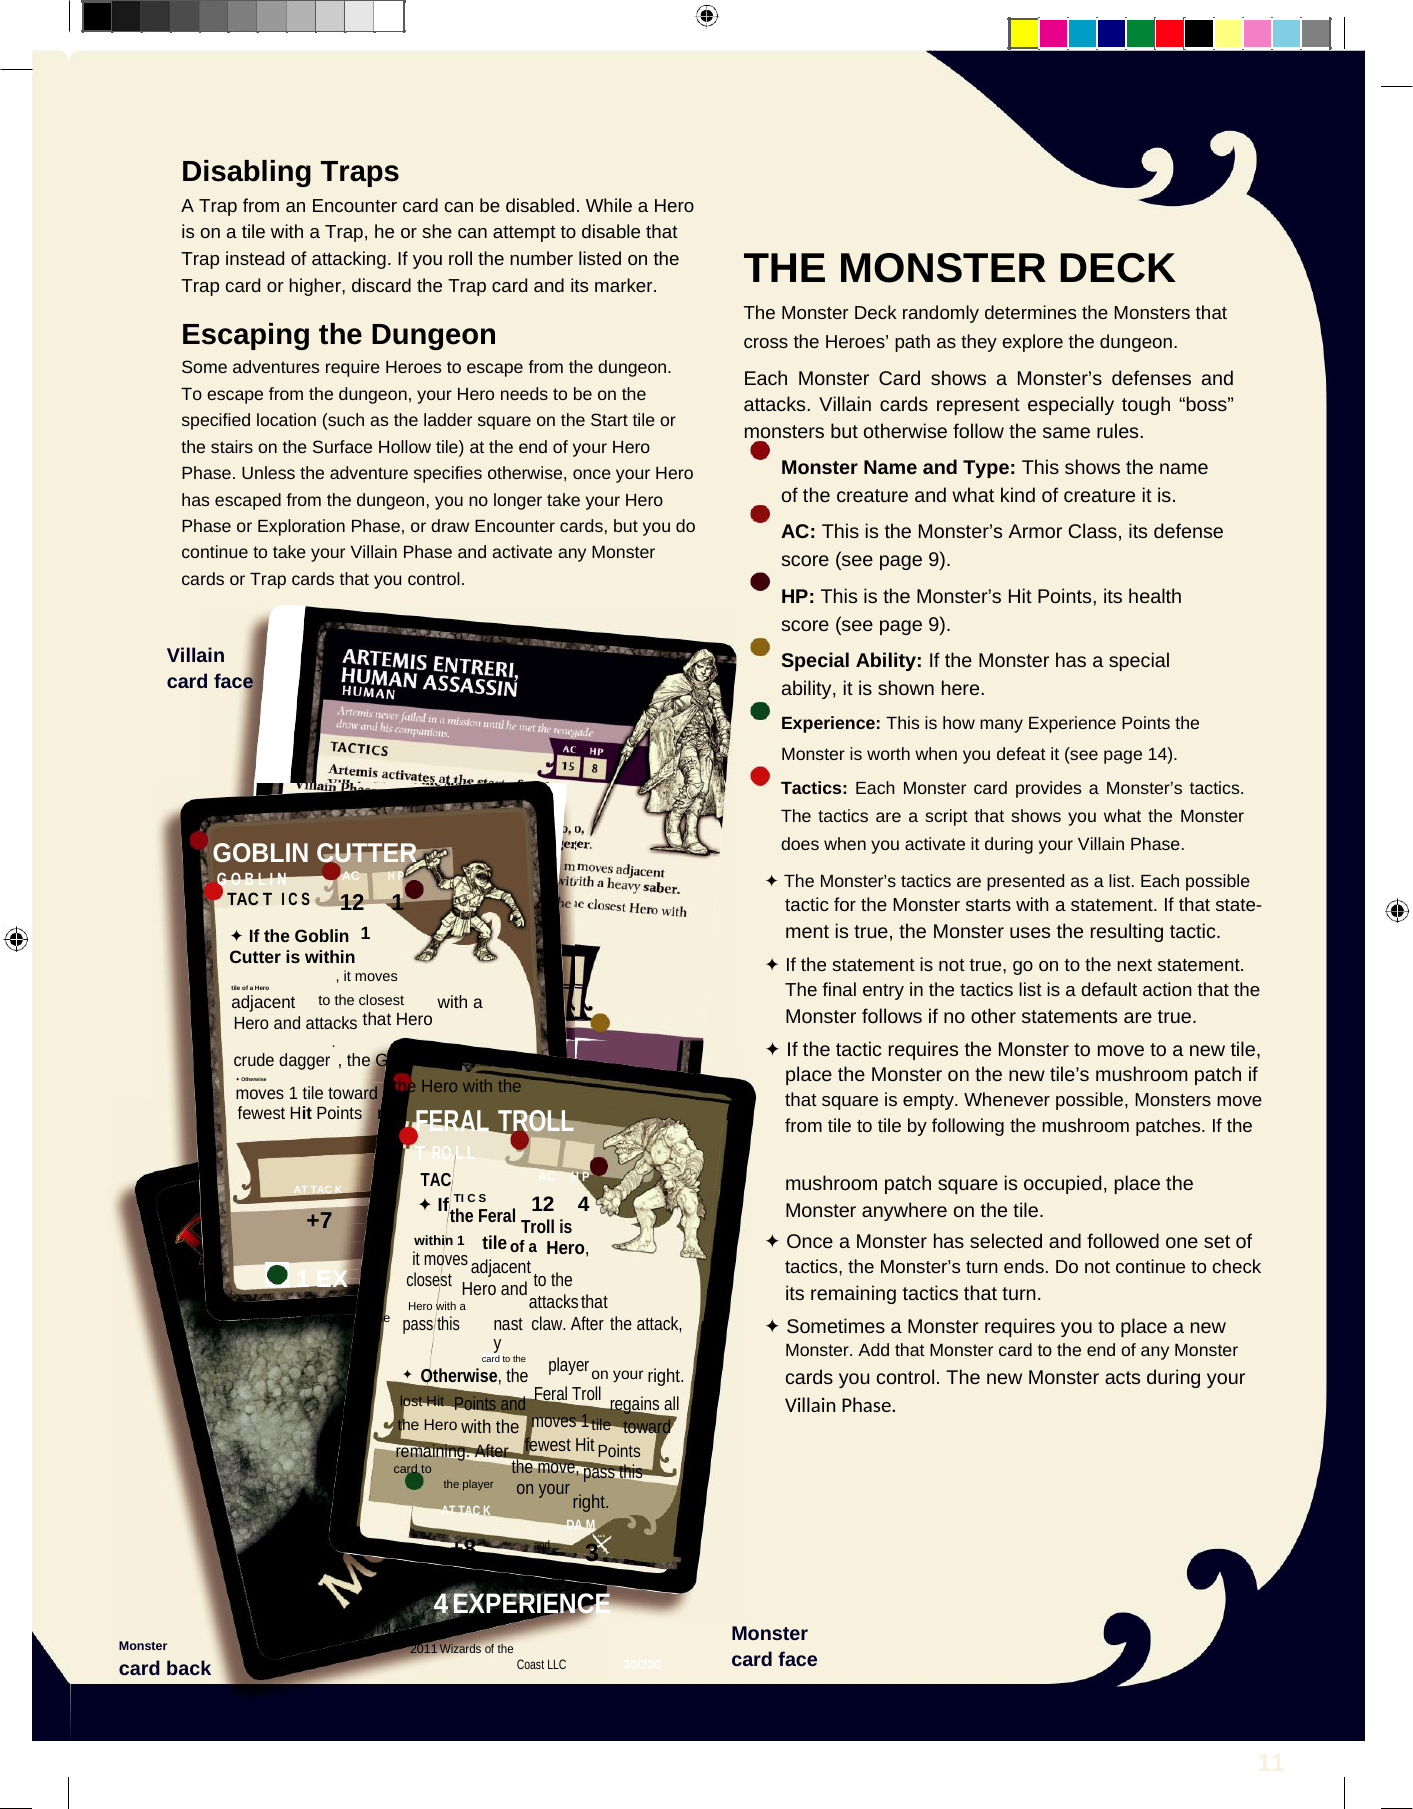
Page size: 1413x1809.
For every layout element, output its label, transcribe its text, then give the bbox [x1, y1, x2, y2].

picture [1384, 898, 1410, 923]
picture [0, 0, 1367, 1743]
text 11 [731, 1748, 1285, 1777]
